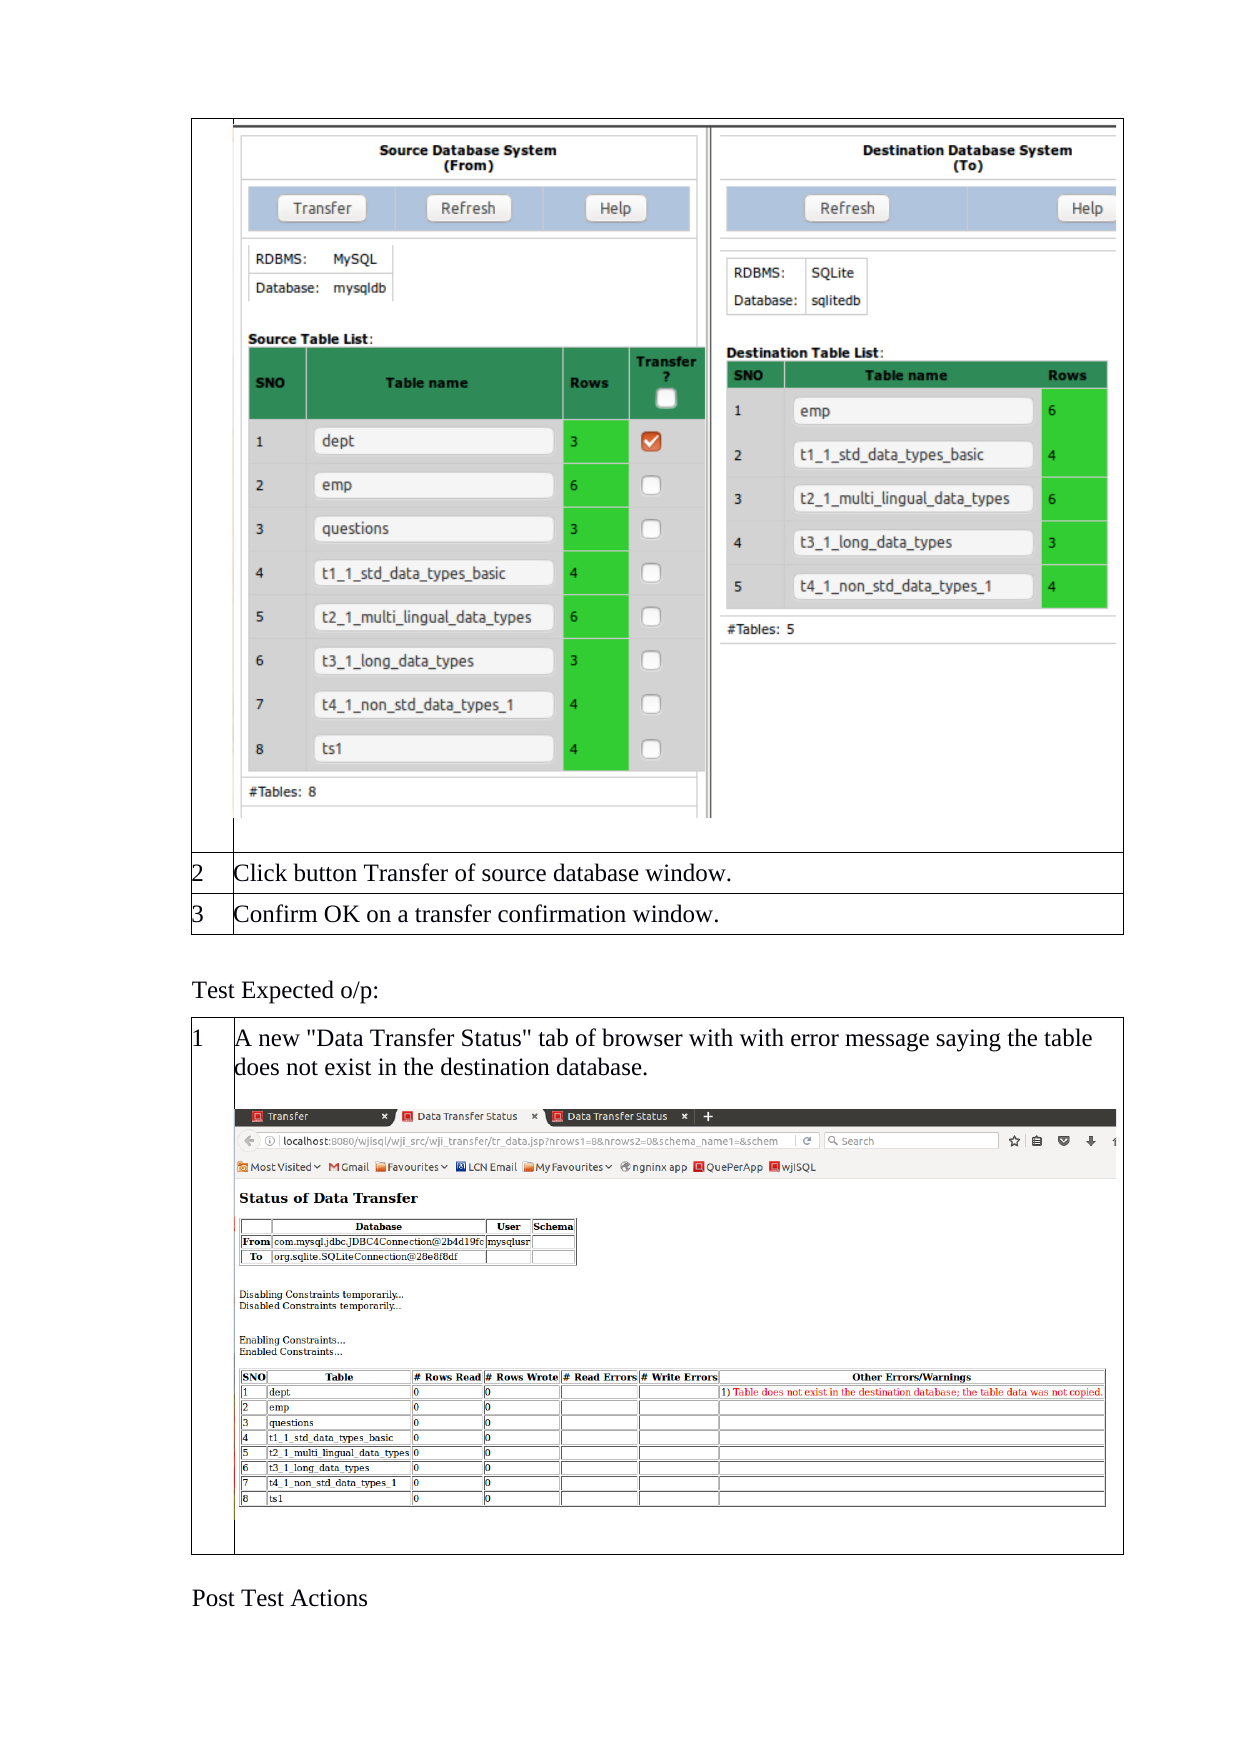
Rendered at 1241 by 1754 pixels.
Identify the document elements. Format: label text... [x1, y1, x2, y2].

table_cell Click button Transfer of source database window. [234, 853, 1123, 893]
picture [233, 1109, 1117, 1520]
table_header A new "Data Transfer Status" tab of browser with with error message saying the table does not exist in the destination database. [235, 1018, 1123, 1554]
picture [232, 124, 1117, 818]
table_cell Confirm OK on a transfer confirmation window. [234, 894, 1123, 934]
text Test Expected o/p: [118, 975, 1122, 1004]
table_header 1 [192, 1018, 234, 1554]
table_header [192, 119, 233, 852]
table_header [234, 119, 1123, 852]
table_cell 2 [192, 853, 233, 893]
table_cell 3 [192, 894, 233, 934]
text Post Test Actions [118, 1583, 1122, 1612]
